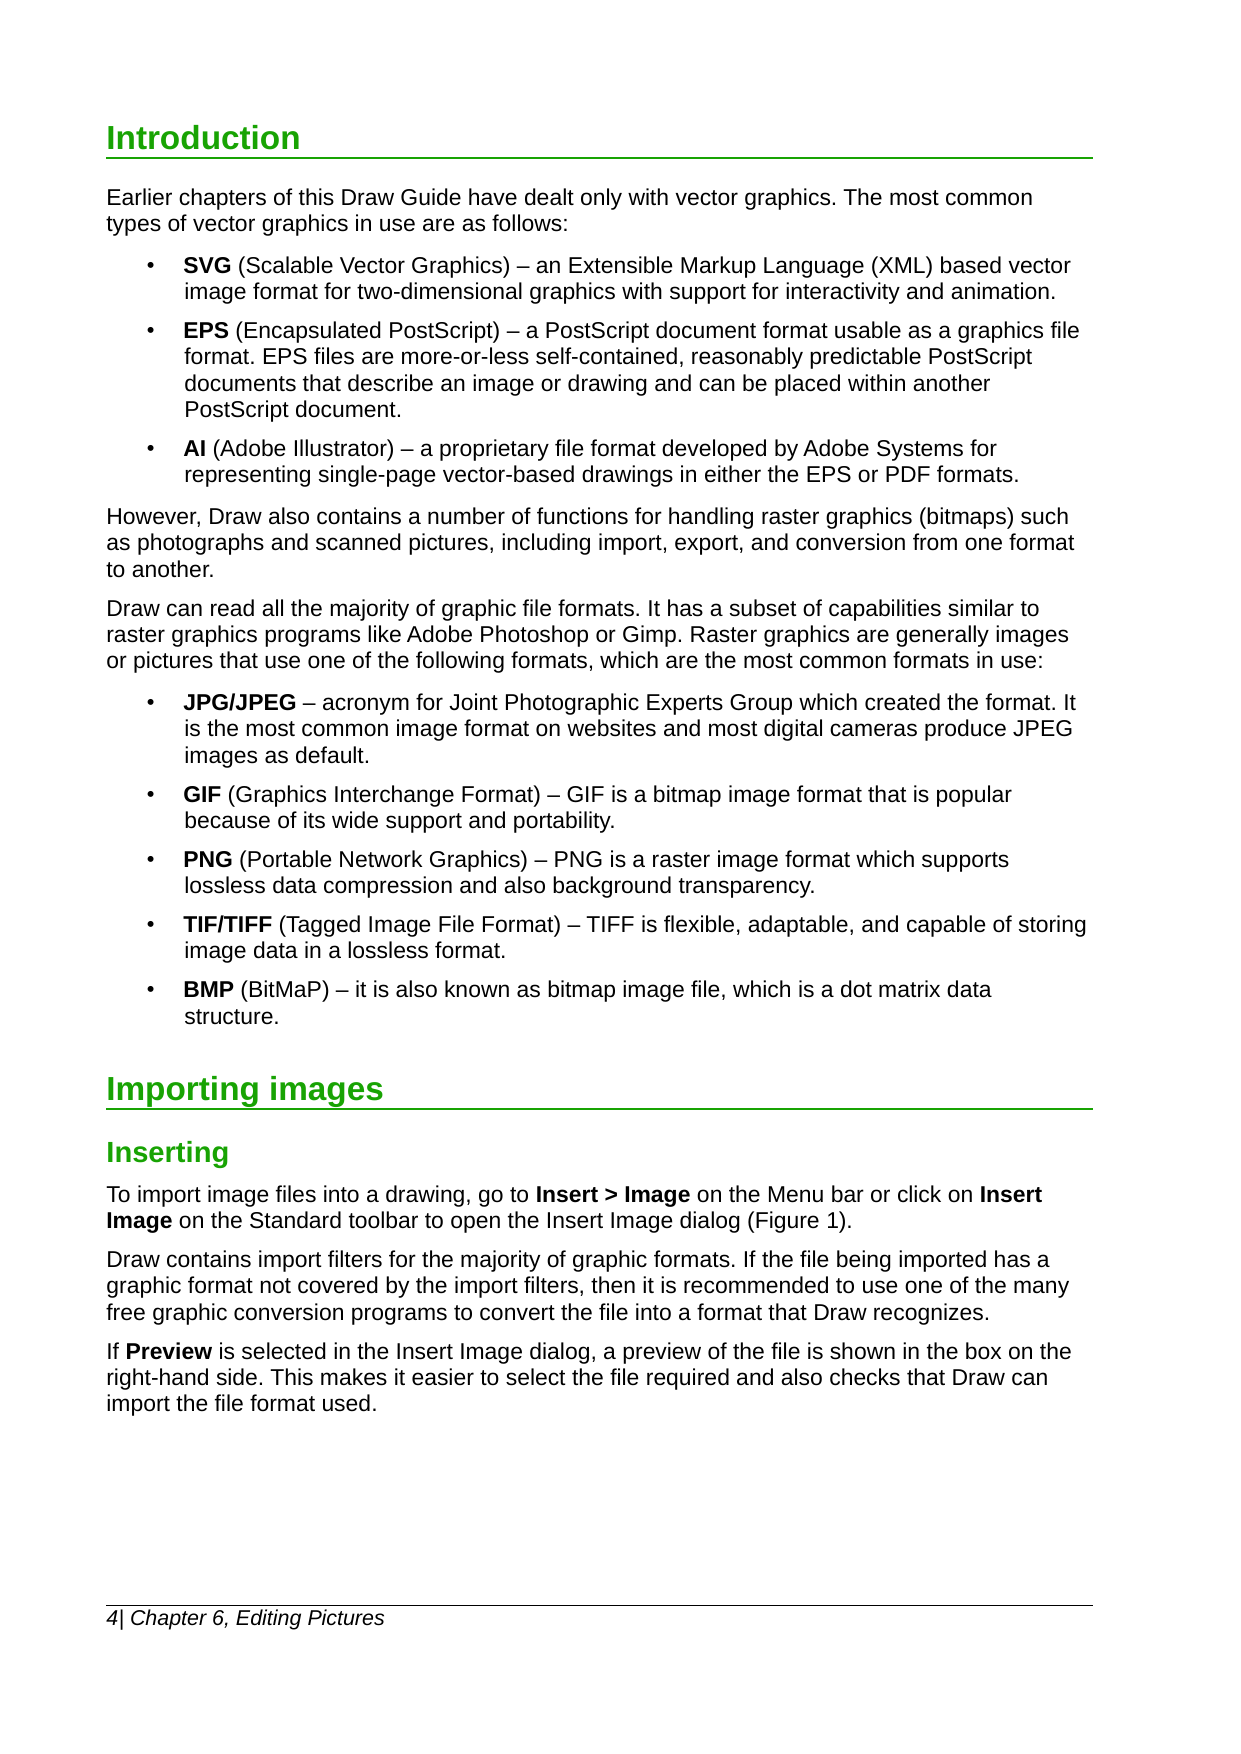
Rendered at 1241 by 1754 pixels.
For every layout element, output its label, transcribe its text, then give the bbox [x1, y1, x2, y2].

text If Preview is selected in the Insert Image dialog, a preview of the file is shown in the box on the right-hand side. This makes it easier to select the file required and also checks that Draw can import the file format used. [106, 1338, 1093, 1417]
list EPS (Encapsulated PostScript) – a PostScript document format usable as a graphics file format. EPS files are more-or-less self-contained, reasonably predictable PostScript documents that describe an image or drawing and can be placed within another PostScript document. [144, 314, 1093, 422]
text Draw contains import filters for the majority of graphic formats. If the file being imported has a graphic format not covered by the import filters, then it is recommended to use one of the many free graphic conversion programs to convert the file into a format that Draw recognizes. [106, 1246, 1093, 1325]
list JPG/JPEG – acronym for Joint Photographic Experts Group which created the format. It is the most common image format on websites and most digital cameras produce JPEG images as default. [144, 686, 1093, 768]
list AI (Adobe Illustrator) – a proprietary file format developed by Adobe Systems for representing single-page vector-based drawings in either the EPS or PDF formats. [144, 432, 1093, 491]
list TIF/TIFF (Tagged Image File Format) – TIFF is flexible, adaptable, and capable of storing image data in a lossless format. [144, 908, 1093, 964]
list GIF (Graphics Interchange Format) – GIF is a bitmap image format that is popular because of its wide support and portability. [144, 778, 1093, 833]
text Draw can read all the majority of graphic file formats. It has a subset of capabilities similar to raster graphics programs like Adobe Photoshop or Gimp. Raster graphics are generally images or pictures that use one of the following formats, which are the most common formats in use: [106, 594, 1093, 674]
subtitle Inserting [106, 1135, 1093, 1168]
text To import image files into a drawing, go to Insert > Image on the Menu bar or click on Insert Image on the Standard toolbar to open the Insert Image dialog (Figure 1). [106, 1181, 1093, 1234]
subtitle Introduction [106, 118, 1093, 157]
text Earlier chapters of this Draw Guide have dealt only with vector graphics. The most common types of vector graphics in use are as follows: [106, 184, 1093, 236]
list PNG (Portable Network Graphics) – PNG is a raster image format which supports lossless data compression and also background transparency. [144, 843, 1093, 898]
text However, Draw also contains a number of functions for handling raster graphics (bitmaps) such as photographs and scanned pictures, including import, export, and conversion from one format to another. [106, 503, 1093, 582]
list BMP (BitMaP) – it is also known as bitmap image file, which is a dot matrix data structure. [144, 973, 1093, 1032]
subtitle Importing images [106, 1069, 1093, 1108]
list SVG (Scalable Vector Graphics) – an Extensible Markup Language (XML) based vector image format for two-dimensional graphics with support for interactivity and animation. [144, 249, 1093, 304]
